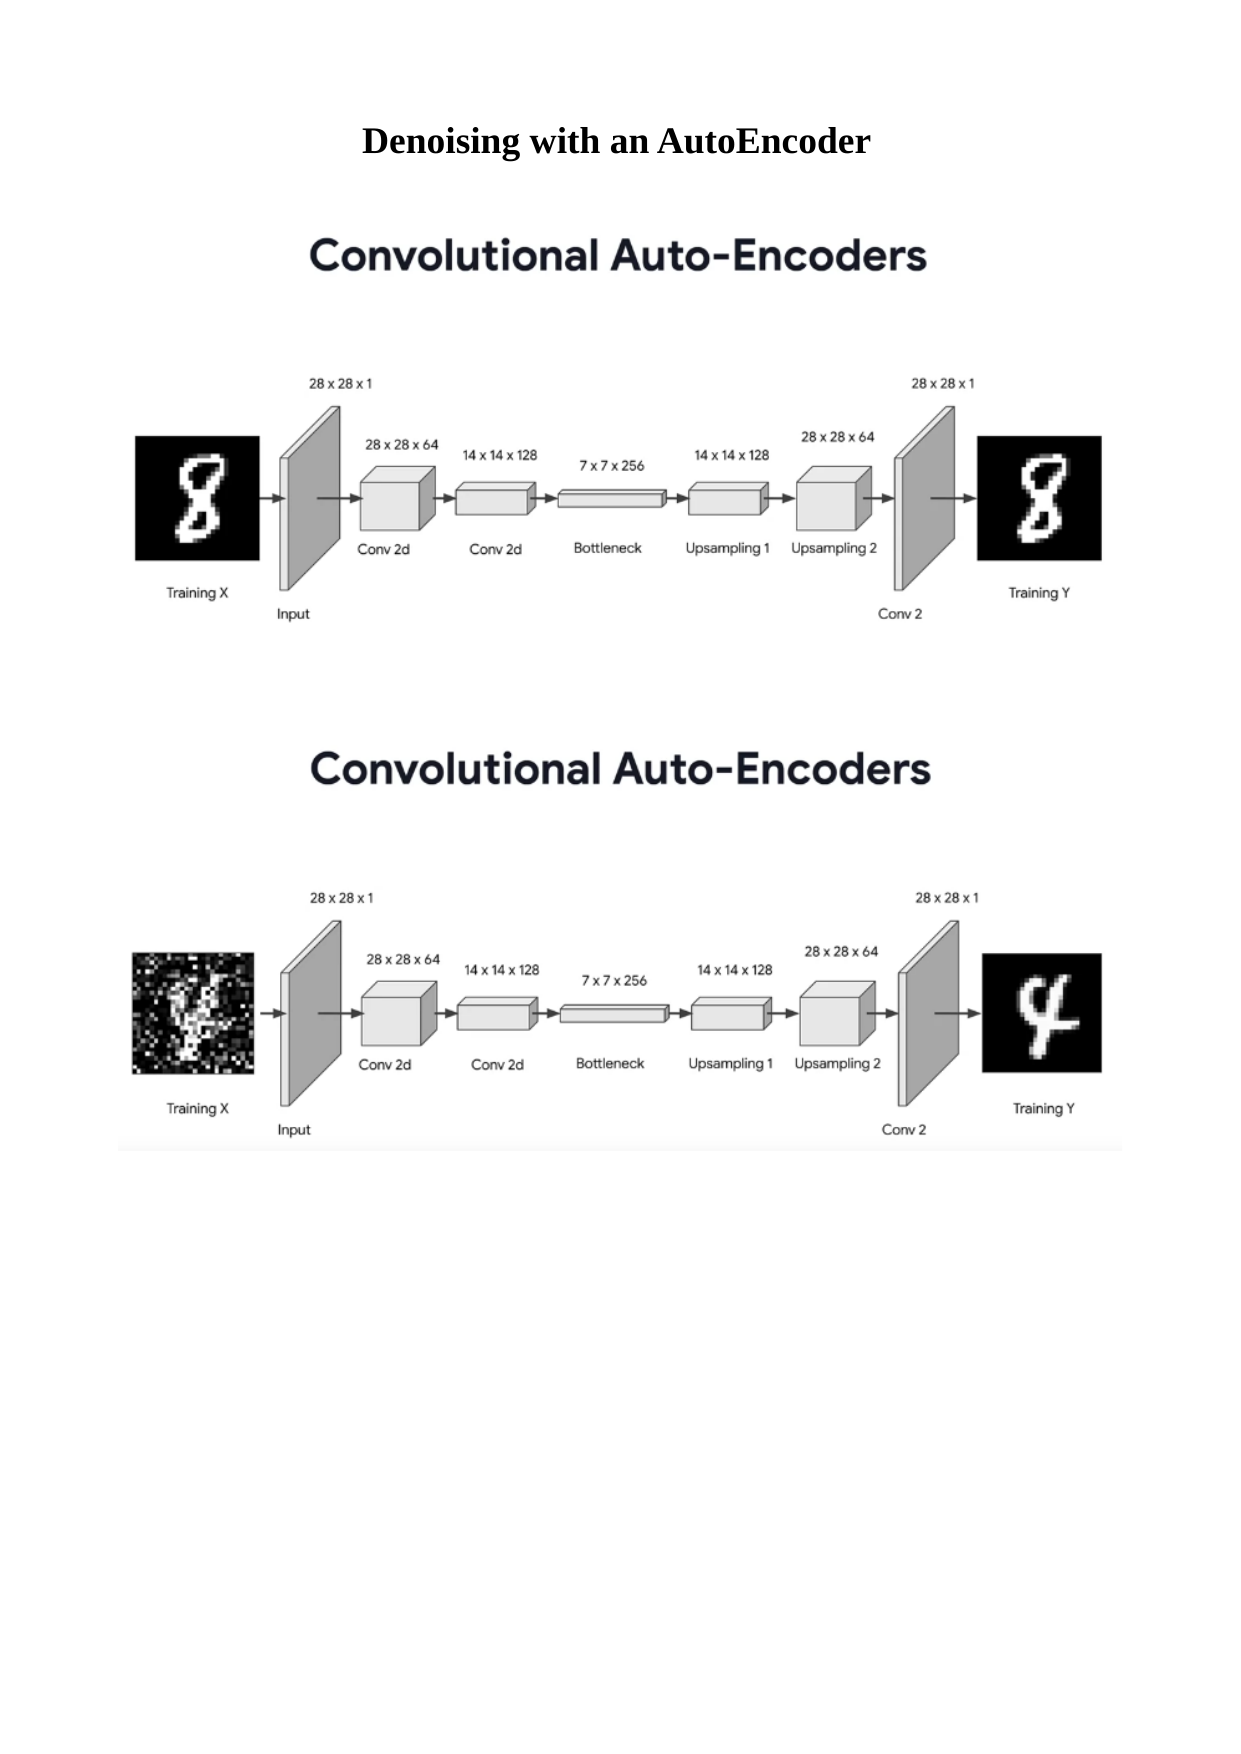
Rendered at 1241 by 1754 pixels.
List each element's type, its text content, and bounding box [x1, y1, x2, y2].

picture [118, 221, 1123, 640]
picture [118, 738, 1123, 1151]
subtitle Denoising with an AutoEncoder [118, 118, 1122, 161]
